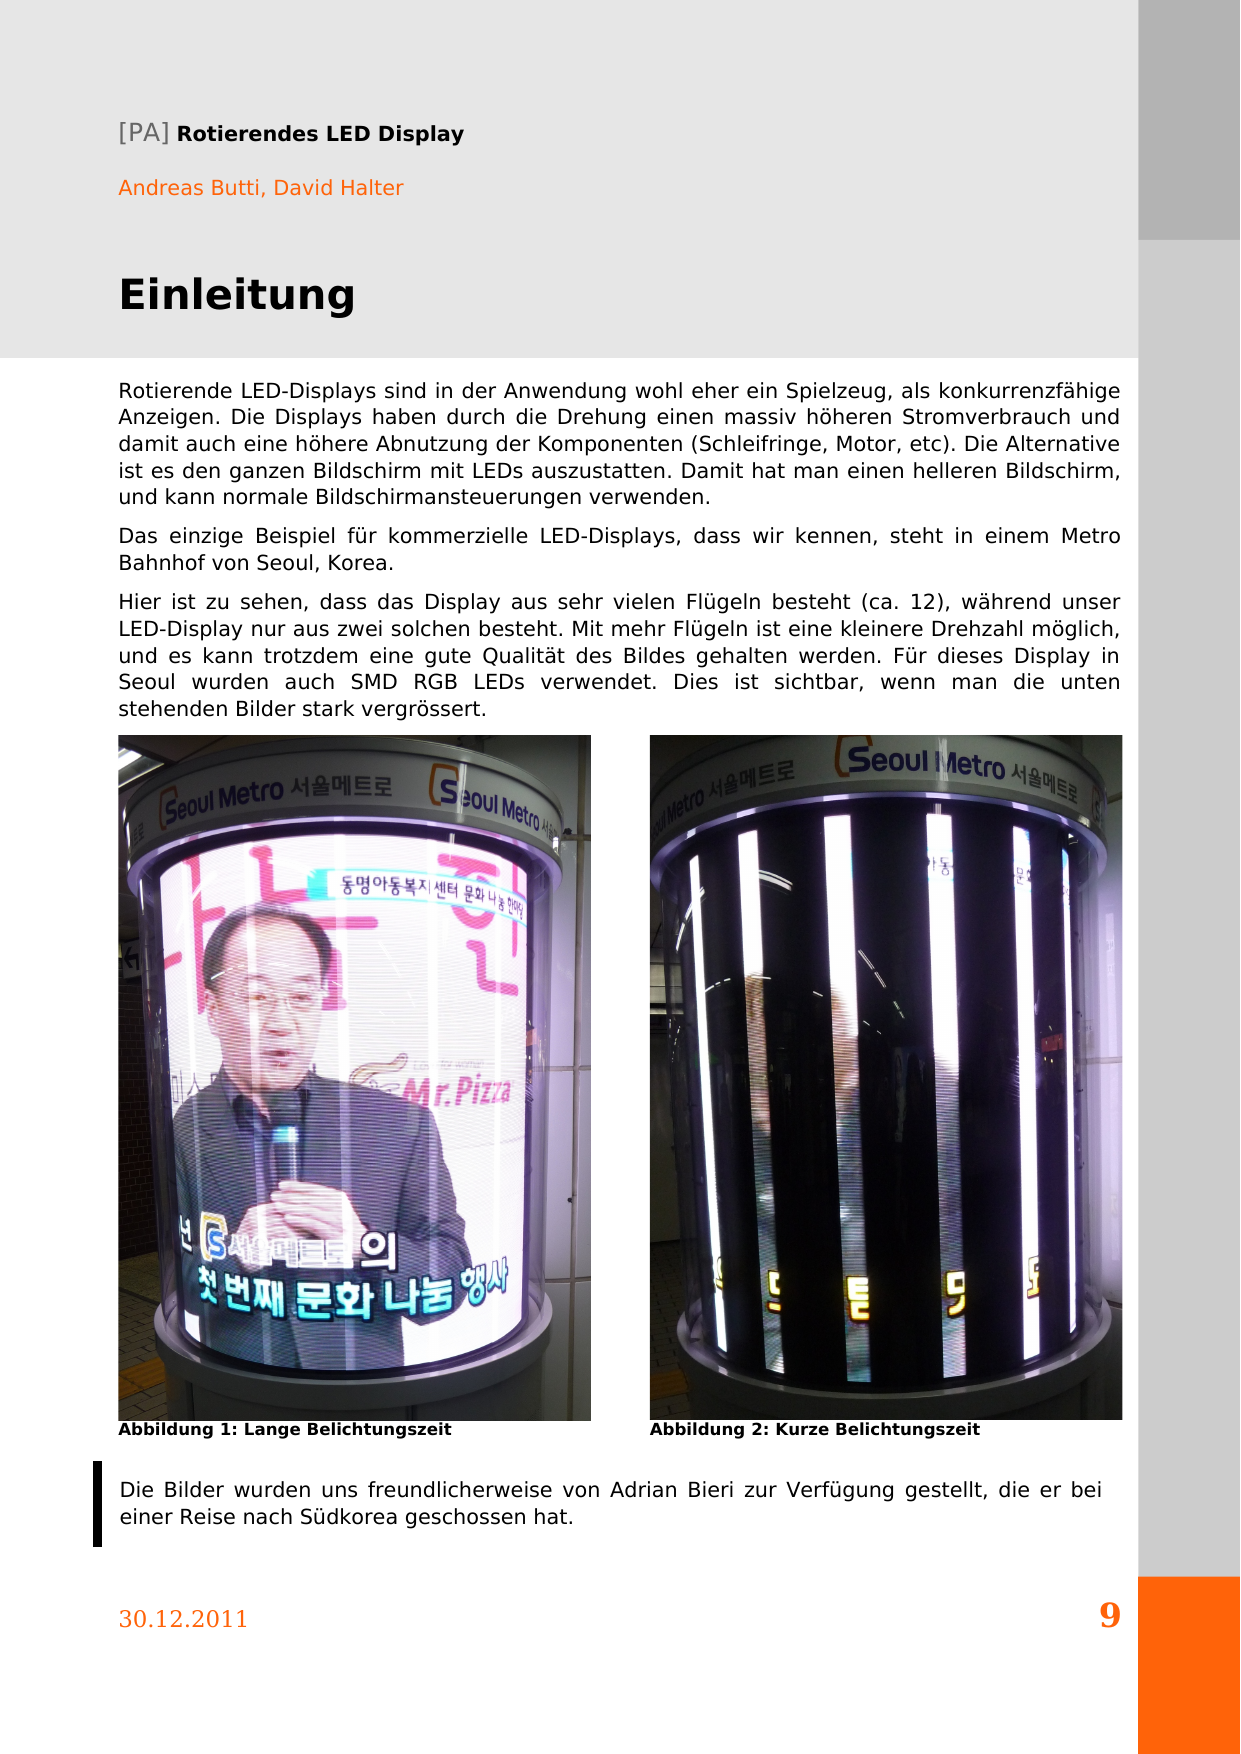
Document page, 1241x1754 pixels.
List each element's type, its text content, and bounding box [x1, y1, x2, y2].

picture [118, 735, 591, 1421]
text Abbildung 2: Kurze Belichtungszeit [649, 1420, 1122, 1439]
picture [649, 735, 1123, 1420]
text Rotierende LED-Displays sind in der Anwendung wohl eher ein Spielzeug, als konkurrenzfähige Anzeigen. Die Displays haben durch die Drehung einen massiv höheren Stromverbrauch und damit auch eine höhere Abnutzung der Komponenten (Schleifringe, Motor, etc). Die Alternative ist es den ganzen Bildschirm mit LEDs auszustatten. Damit hat man einen helleren Bildschirm, und kann normale Bildschirmansteuerungen verwenden. [118, 379, 1122, 509]
text Das einzige Beispiel für kommerzielle LED-Displays, dass wir kennen, steht in einem Metro Bahnhof von Seoul, Korea. [118, 524, 1122, 575]
text Abbildung 1: Lange Belichtungszeit [118, 1421, 591, 1439]
text Hier ist zu sehen, dass das Display aus sehr vielen Flügeln besteht (ca. 12), während unser LED-Display nur aus zwei solchen besteht. Mit mehr Flügeln ist eine kleinere Drehzahl möglich, und es kann trotzdem eine gute Qualität des Bildes gehalten werden. Für dieses Display in Seoul wurden auch SMD RGB LEDs verwendet. Dies ist sichtbar, wenn man die unten stehenden Bilder stark vergrössert. [118, 590, 1122, 721]
text Die Bilder wurden uns freundlicherweise von Adrian Bieri zur Verfügung gestellt, die er bei einer Reise nach Südkorea geschossen hat. [102, 1461, 1122, 1547]
